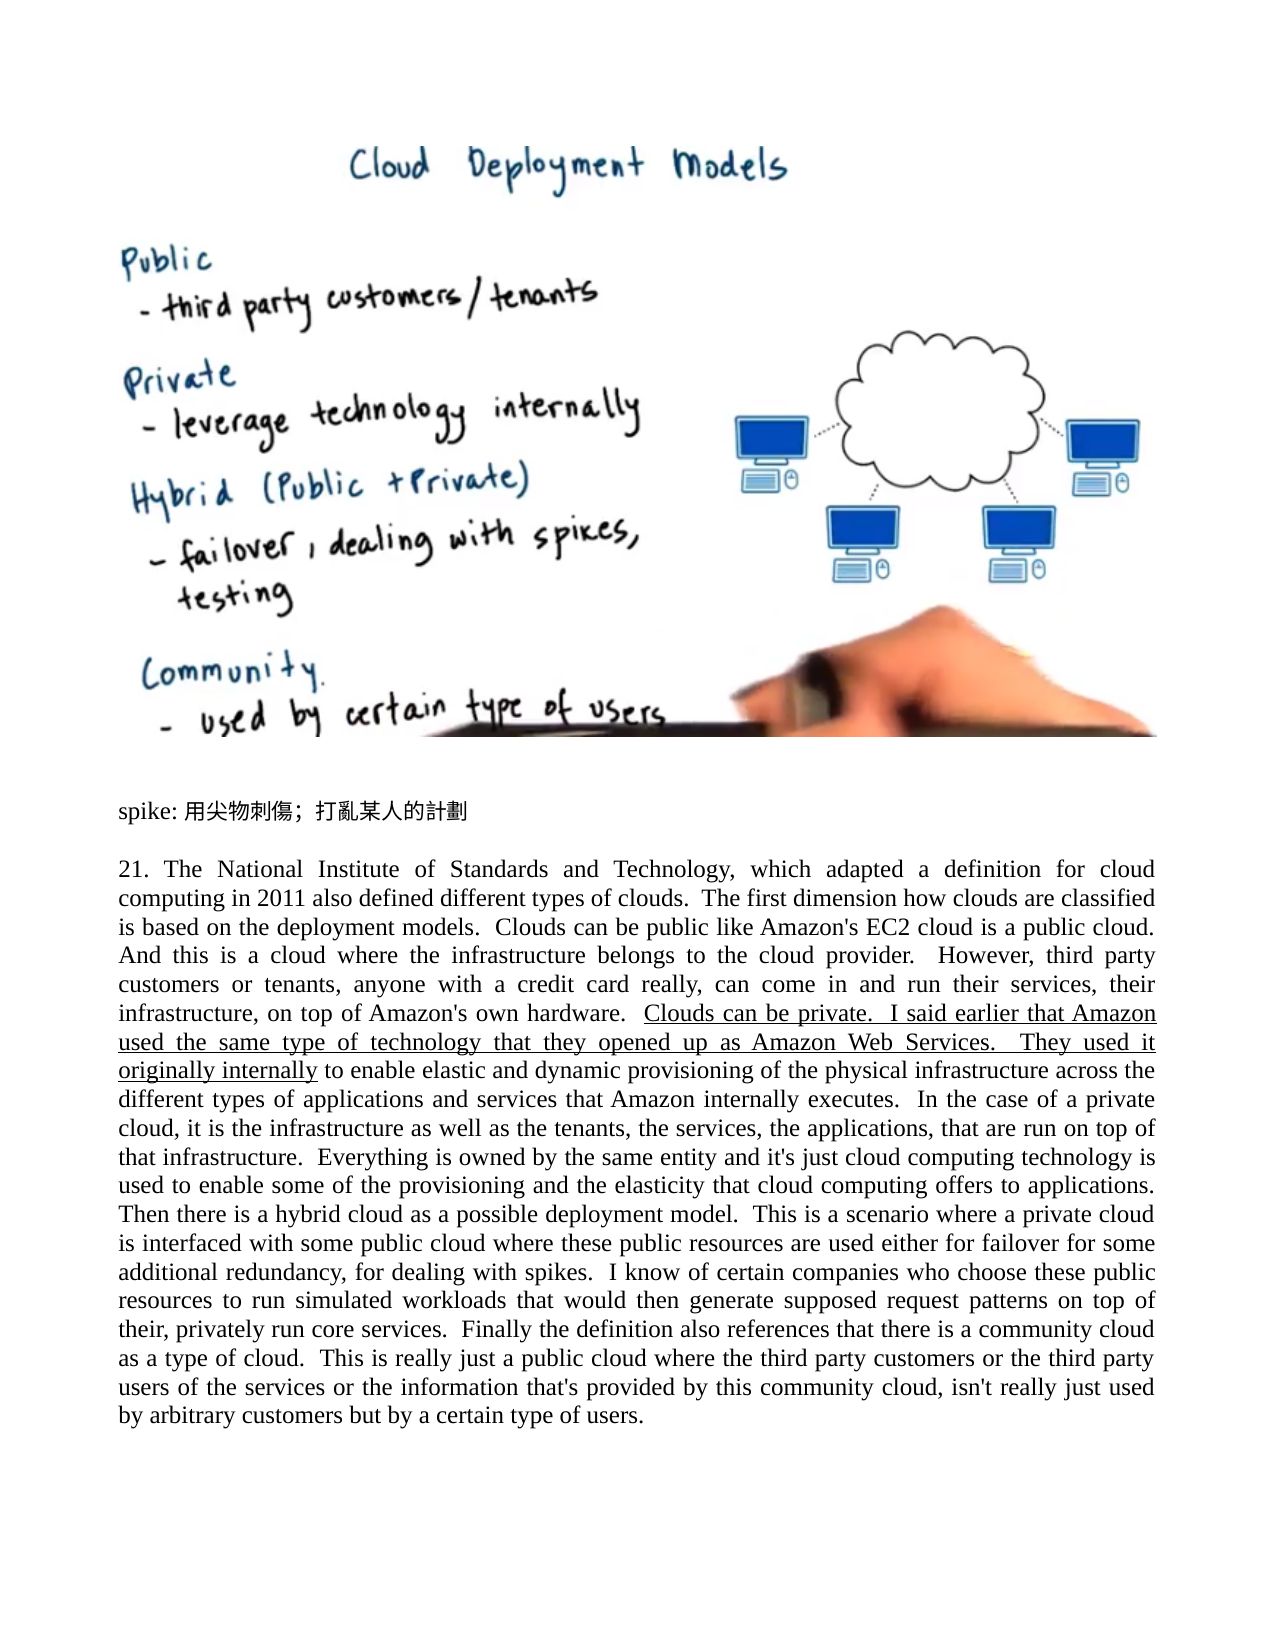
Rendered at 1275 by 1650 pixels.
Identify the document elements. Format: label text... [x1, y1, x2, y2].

text 21. The National Institute of Standards and Technology, which adapted a definition for cloud computing in 2011 also defined different types of clouds. The first dimension how clouds are classified is based on the deployment models. Clouds can be public like Amazon's EC2 cloud is a public cloud. And this is a cloud where the infrastructure belongs to the cloud provider. However, third party customers or tenants, anyone with a credit card really, can come in and run their services, their infrastructure, on top of Amazon's own hardware. Clouds can be private. I said earlier that Amazon used the same type of technology that they opened up as Amazon Web Services. They used it originally internally to enable elastic and dynamic provisioning of the physical infrastructure across the different types of applications and services that Amazon internally executes. In the case of a private cloud, it is the infrastructure as well as the tenants, the services, the applications, that are run on top of that infrastructure. Everything is owned by the same entity and it's just cloud computing technology is used to enable some of the provisioning and the elasticity that cloud computing offers to applications. Then there is a hybrid cloud as a possible deployment model. This is a scenario where a private cloud is interfaced with some public cloud where these public resources are used either for failover for some additional redundancy, for dealing with spikes. I know of certain companies who choose these public resources to run simulated workloads that would then generate supposed request patterns on top of their, privately run core services. Finally the definition also references that there is a community cloud as a type of cloud. This is really just a public cloud where the third party customers or the third party users of the services or the information that's provided by this community cloud, isn't really just used by arbitrary customers but by a certain type of users. [118, 854, 1157, 1429]
picture [118, 146, 1157, 737]
text spike: 用尖物刺傷；打亂某人的計劃 [118, 794, 1157, 826]
